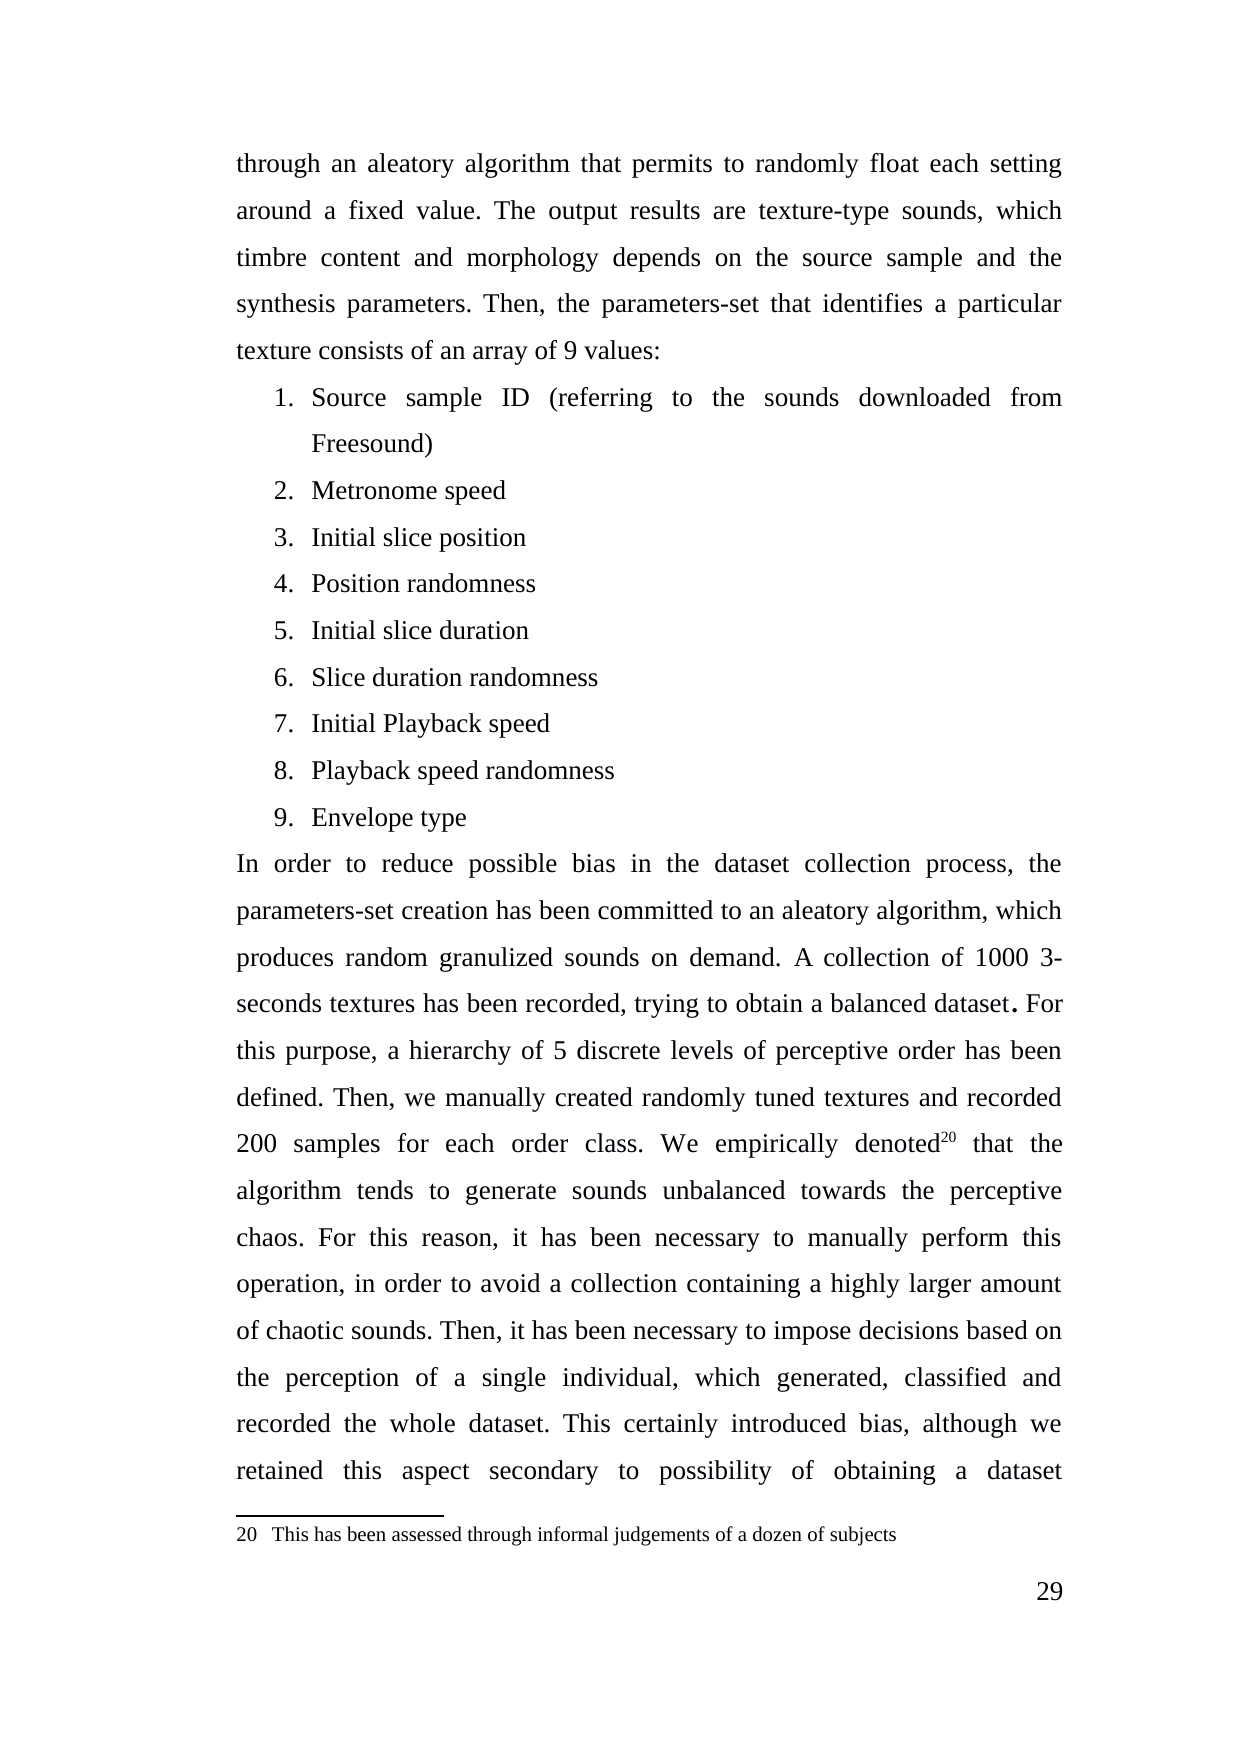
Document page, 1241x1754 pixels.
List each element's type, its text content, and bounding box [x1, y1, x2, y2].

list Source sample ID (referring to the sounds downloaded from Freesound) [274, 381, 1063, 459]
text This has been assessed through informal judgements of a dozen of subjects [236, 1522, 1063, 1546]
list Initial slice duration [274, 614, 1063, 645]
list Position randomness [274, 568, 1063, 599]
list Initial slice position [274, 521, 1063, 552]
text through an aleatory algorithm that permits to randomly float each setting around a fixed value. The output results are texture-type sounds, which timbre content and morphology depends on the source sample and the synthesis parameters. Then, the parameters-set that identifies a particular texture consists of an array of 9 values: [236, 148, 1063, 365]
text In order to reduce possible bias in the dataset collection process, the parameters-set creation has been committed to an aleatory algorithm, which produces random granulized sounds on demand. A collection of 1000 3-seconds textures has been recorded, trying to obtain a balanced dataset. For this purpose, a hierarchy of 5 discrete levels of perceptive order has been defined. Then, we manually created randomly tuned textures and recorded 200 samples for each order class. We empirically denoted that the algorithm tends to generate sounds unbalanced towards the perceptive chaos. For this reason, it has been necessary to manually perform this operation, in order to avoid a collection containing a highly larger amount of chaotic sounds. Then, it has been necessary to impose decisions based on the perception of a single individual, which generated, classified and recorded the whole dataset. This certainly introduced bias, although we retained this aspect secondary to possibility of obtaining a dataset [236, 848, 1063, 1485]
list Metronome speed [274, 474, 1063, 505]
list Playback speed randomness [274, 754, 1063, 785]
list Initial Playback speed [274, 708, 1063, 739]
list Slice duration randomness [274, 661, 1063, 692]
list Envelope type [274, 801, 1063, 832]
